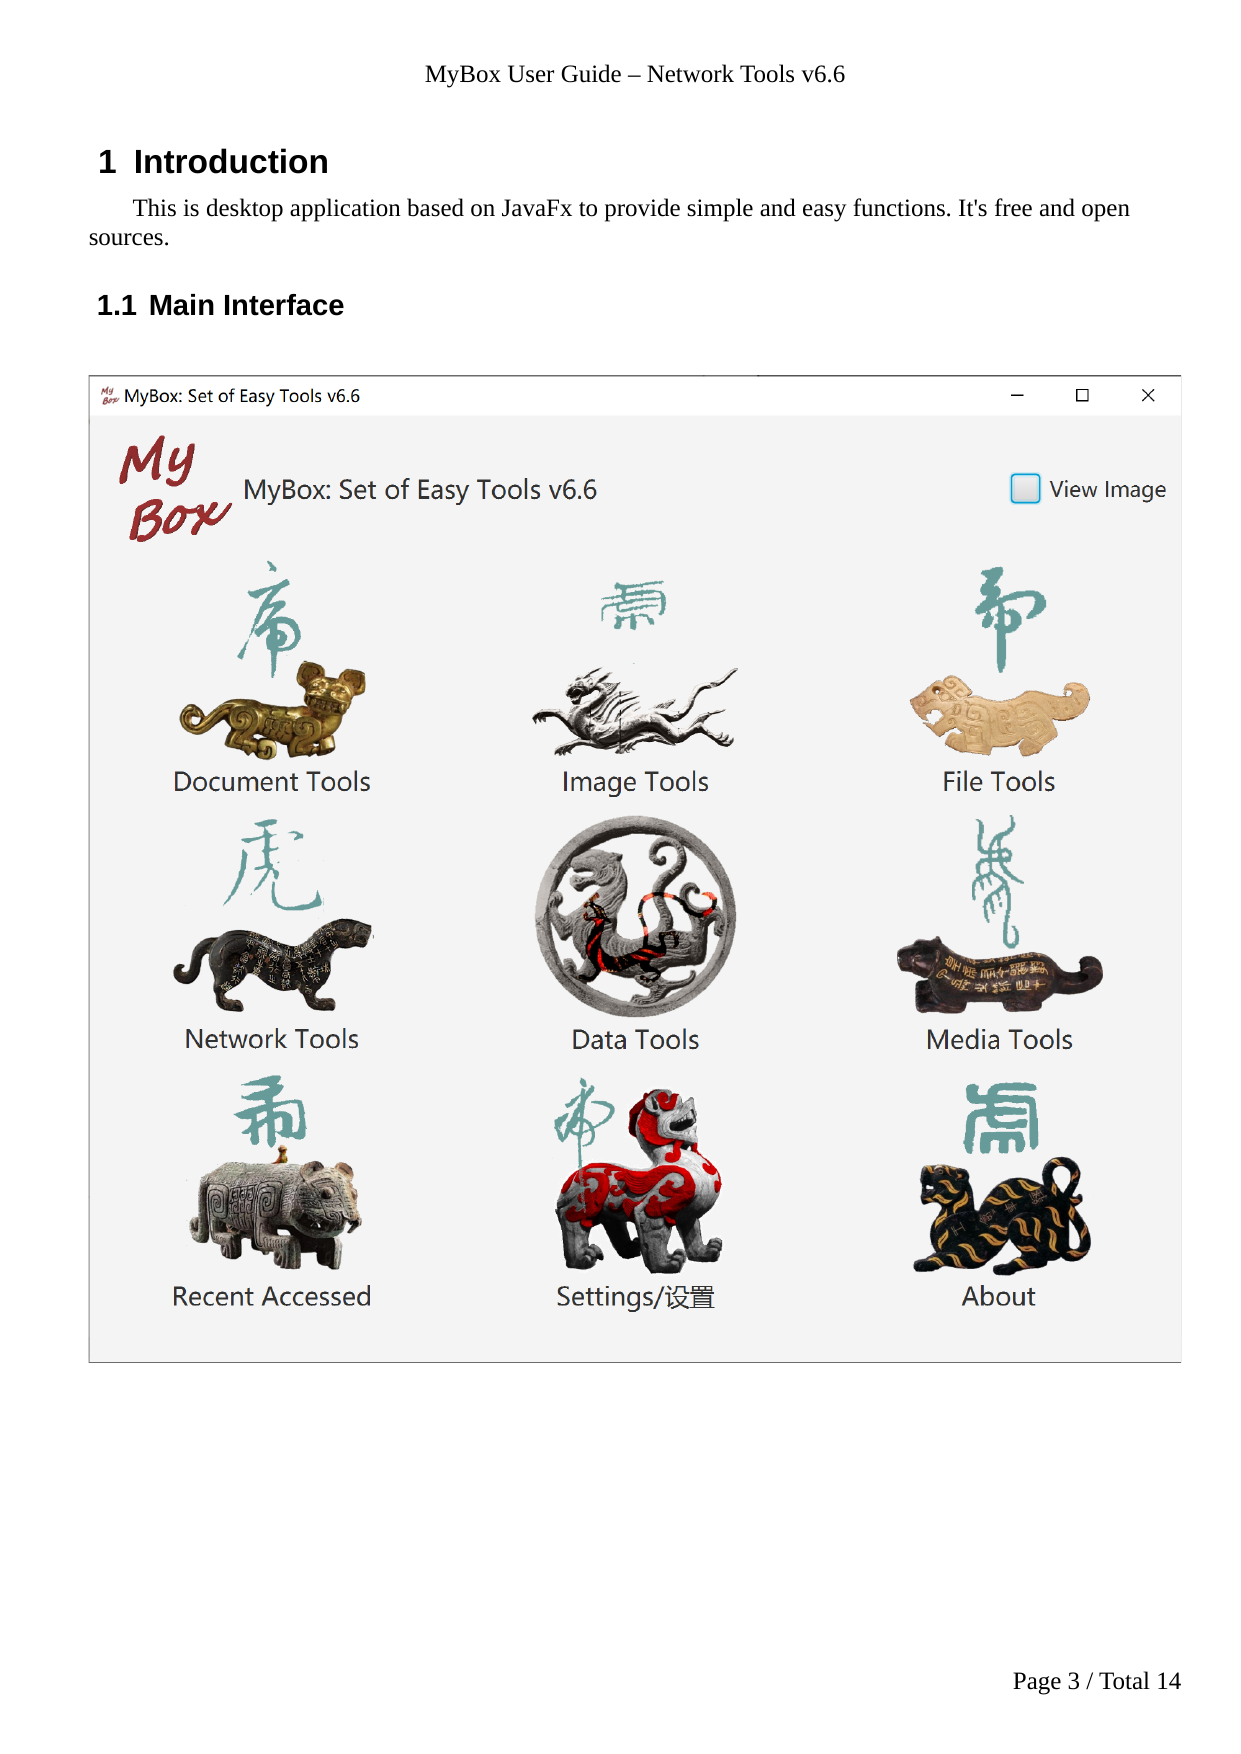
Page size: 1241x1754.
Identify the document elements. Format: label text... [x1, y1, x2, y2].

subtitle Main Interface [88, 288, 1181, 322]
subtitle Introduction [88, 142, 1181, 181]
picture [88, 375, 1182, 1363]
text This is desktop application based on JavaFx to provide simple and easy functions. It's free and open sources. [88, 193, 1181, 251]
